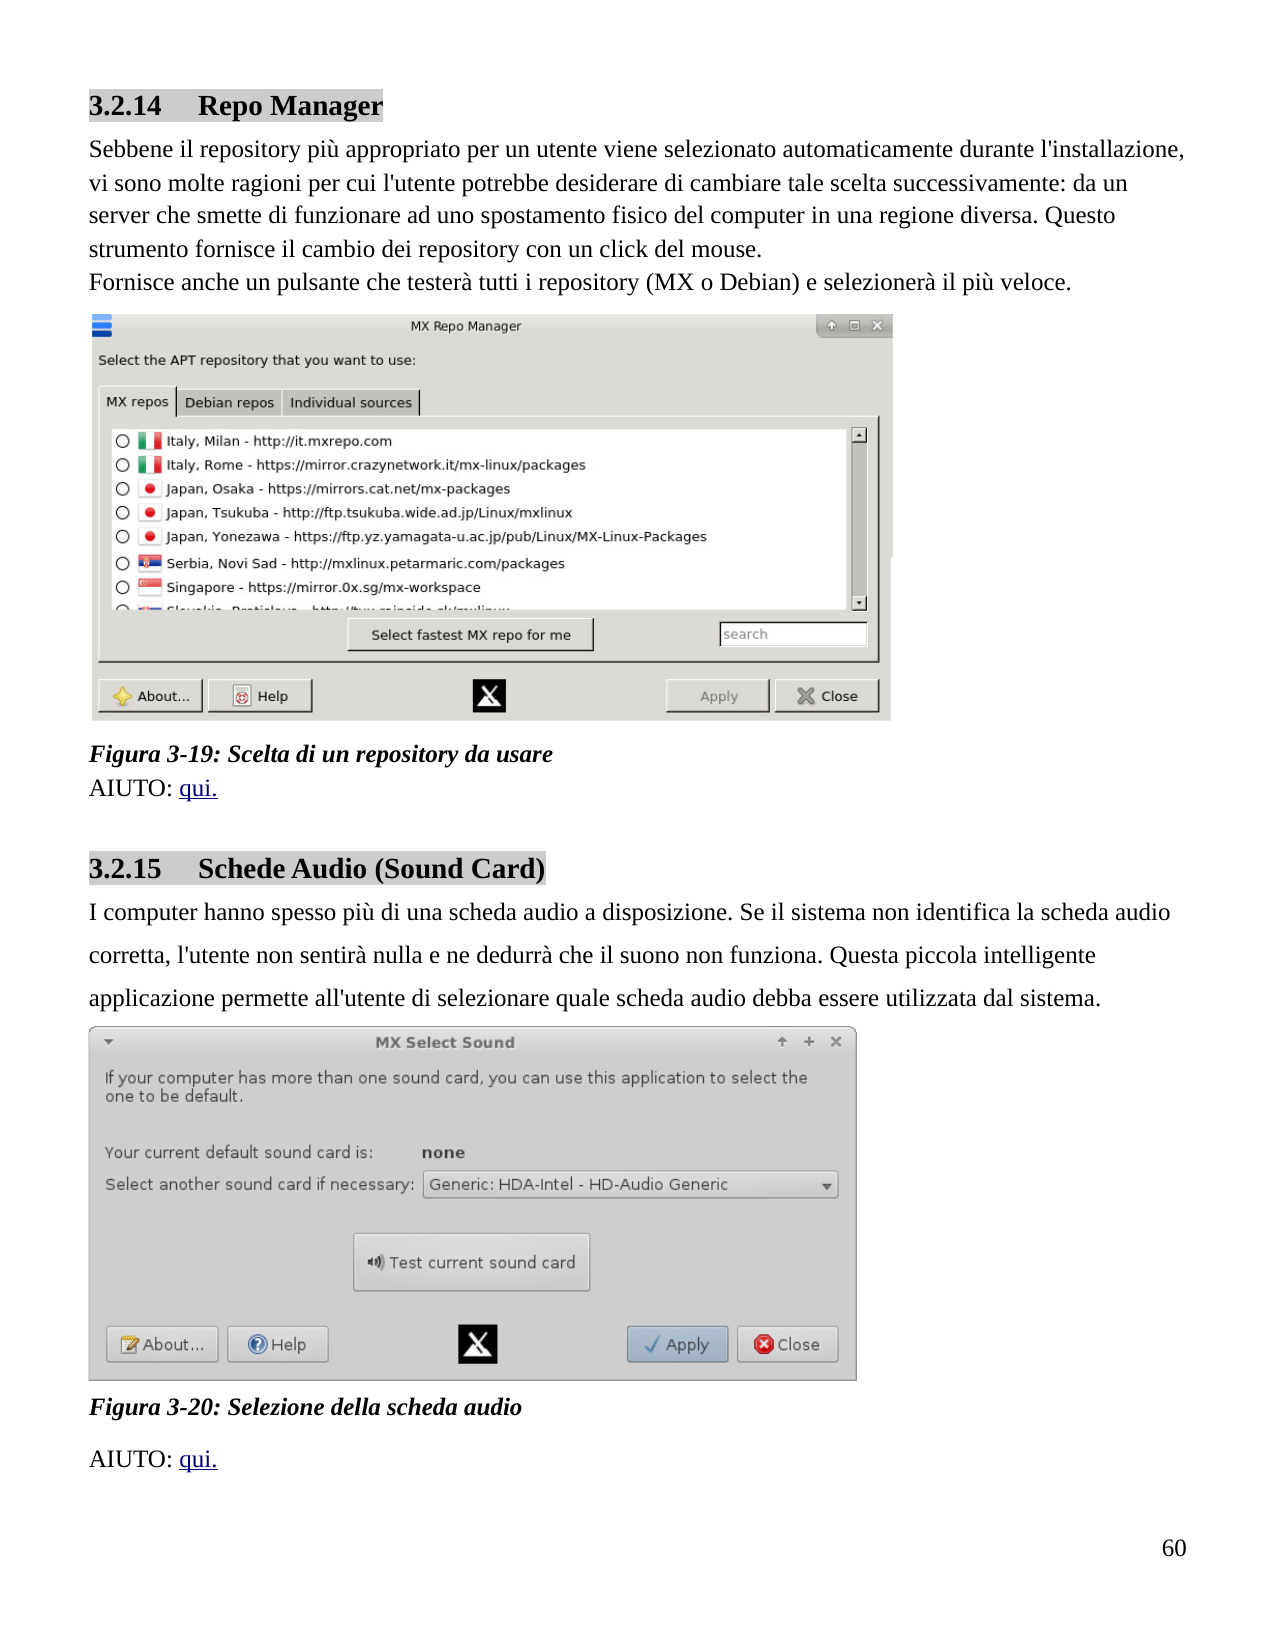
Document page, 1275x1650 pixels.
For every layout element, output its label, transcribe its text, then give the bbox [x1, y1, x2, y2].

text Fornisce anche un pulsante che testerà tutti i repository (MX o Debian) e selezionerà il più veloce. [88, 267, 1186, 295]
text I computer hanno spesso più di una scheda audio a disposizione. Se il sistema non identifica la scheda audio corretta, l'utente non sentirà nulla e ne dedurrà che il suono non funziona. Questa piccola intelligente applicazione permette all'utente di selezionare quale scheda audio debba essere utilizzata dal sistema. [88, 897, 1186, 1012]
text Sebbene il repository più appropriato per un utente viene selezionato automaticamente durante l'installazione, vi sono molte ragioni per cui l'utente potrebbe desiderare di cambiare tale scelta successivamente: da un server che smette di funzionare ad uno spostamento fisico del computer in una regione diversa. Questo strumento fornisce il cambio dei repository con un click del mouse. [88, 134, 1186, 262]
subtitle 3.2.14 Repo Manager [88, 88, 1186, 122]
picture [88, 314, 897, 728]
subtitle 3.2.15 Schede Audio (Sound Card) [546, 851, 1186, 885]
text AIUTO: qui. [88, 1444, 1186, 1472]
text AIUTO: qui. [88, 773, 1186, 802]
text Figura 3-19: Scelta di un repository da usare [88, 739, 1186, 767]
text Figura 3-20: Selezione della scheda audio [88, 1392, 1186, 1421]
picture [88, 1026, 857, 1381]
